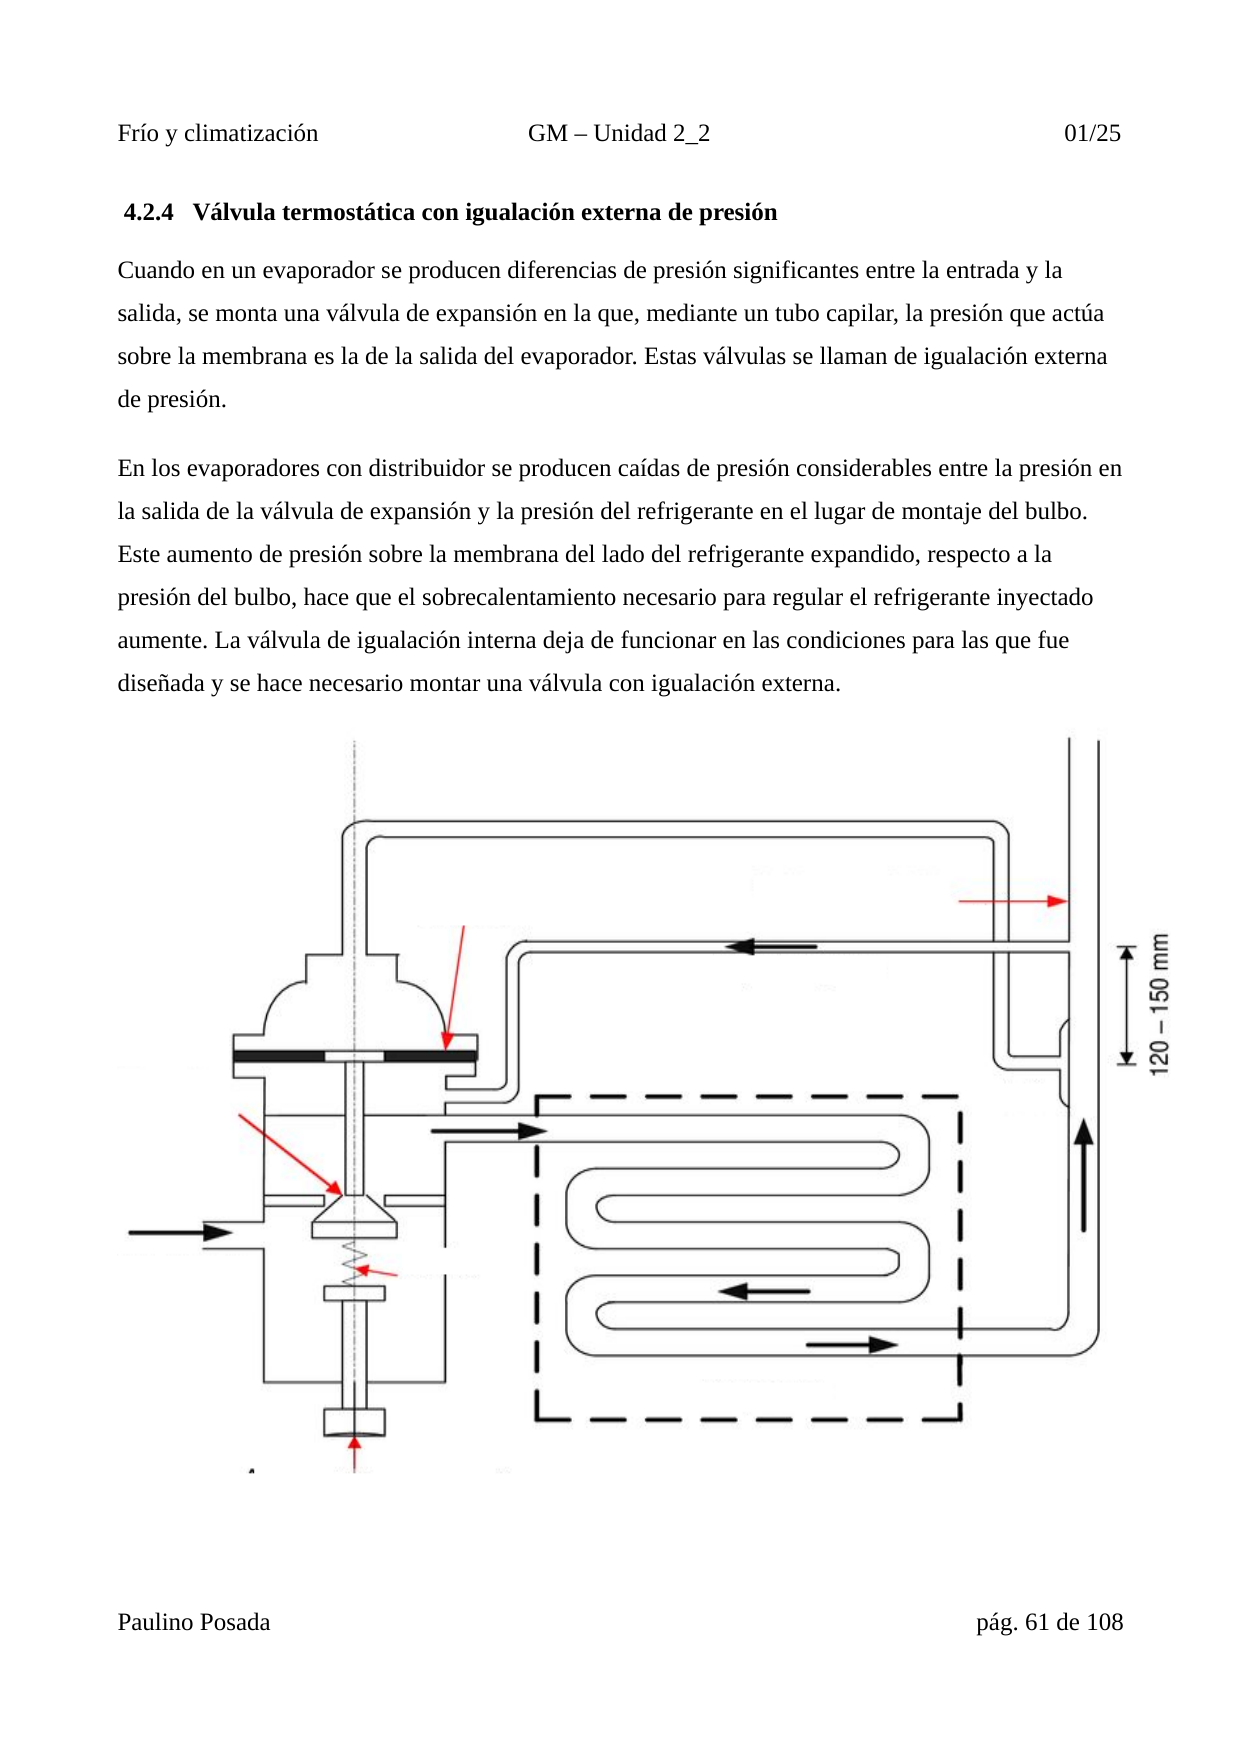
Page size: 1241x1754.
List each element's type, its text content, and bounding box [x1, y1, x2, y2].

picture [117, 716, 1181, 1486]
subtitle Válvula termostática con igualación externa de presión [117, 197, 1123, 226]
text Cuando en un evaporador se producen diferencias de presión significantes entre la entrada y la salida, se monta una válvula de expansión en la que, mediante un tubo capilar, la presión que actúa sobre la membrana es la de la salida del evaporador. Estas válvulas se llaman de igualación externa de presión. [117, 255, 1123, 413]
text En los evaporadores con distribuidor se producen caídas de presión considerables entre la presión en la salida de la válvula de expansión y la presión del refrigerante en el lugar de montaje del bulbo. Este aumento de presión sobre la membrana del lado del refrigerante expandido, respecto a la presión del bulbo, hace que el sobrecalentamiento necesario para regular el refrigerante inyectado aumente. La válvula de igualación interna deja de funcionar en las condiciones para las que fue diseñada y se hace necesario montar una válvula con igualación externa. [117, 453, 1123, 697]
